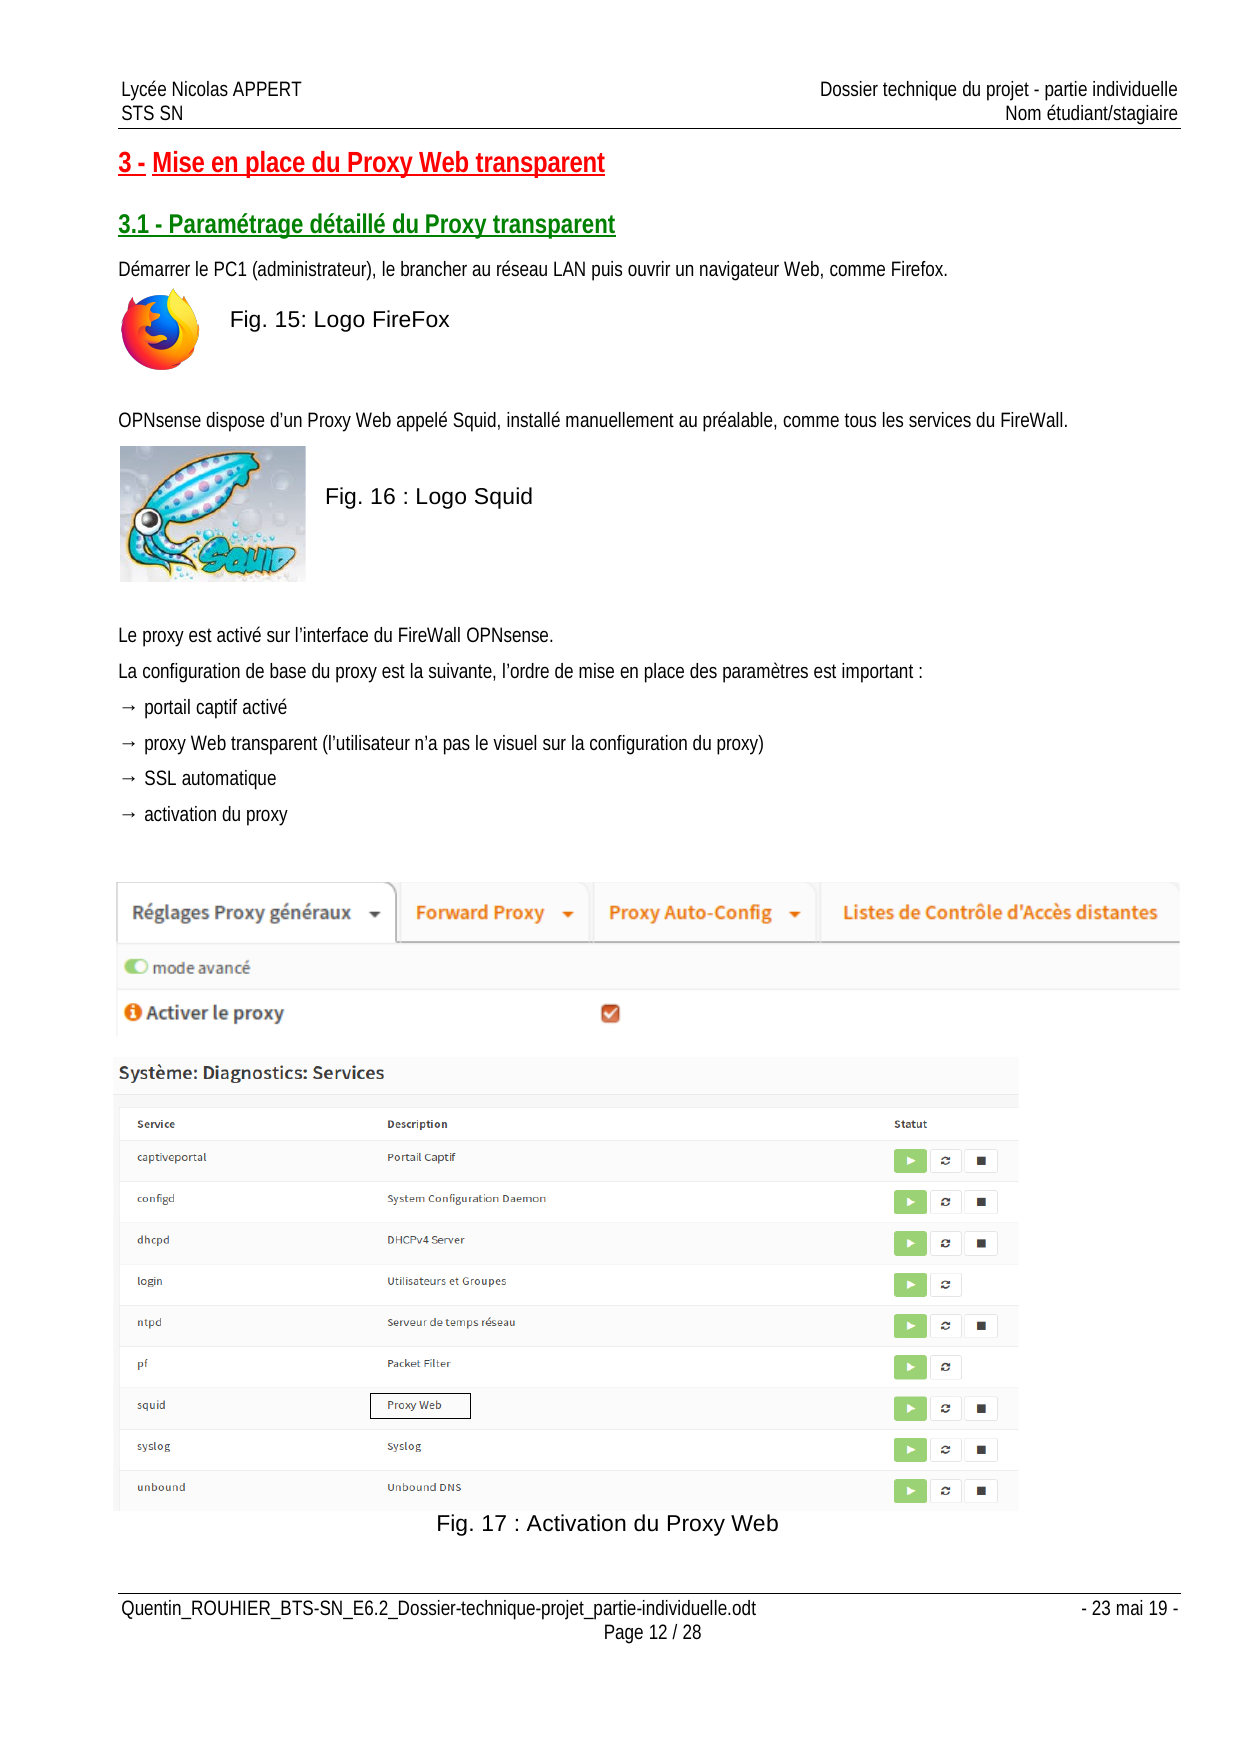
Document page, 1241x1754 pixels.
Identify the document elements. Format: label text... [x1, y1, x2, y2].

picture [118, 288, 202, 373]
picture [116, 882, 1180, 1036]
text La configuration de base du proxy est la suivante, l’ordre de mise en place des paramètres est important : [118, 659, 1181, 683]
text → proxy Web transparent (l’utilisateur n’a pas le visuel sur la configuration du proxy) [118, 731, 1181, 754]
text Démarrer le PC1 (administrateur), le brancher au réseau LAN puis ouvrir un navigateur Web, comme Firefox. [118, 257, 1181, 281]
text → portail captif activé [118, 695, 1181, 719]
subtitle 3 - Mise en place du Proxy Web transparent [118, 145, 1181, 178]
text → SSL automatique [118, 766, 1181, 790]
text → activation du proxy [118, 802, 1181, 826]
picture [120, 446, 306, 582]
subtitle 3.1 - Paramétrage détaillé du Proxy transparent [118, 208, 1181, 239]
text Le proxy est activé sur l’interface du FireWall OPNsense. [118, 623, 1181, 647]
picture [113, 1057, 1019, 1511]
text OPNsense dispose d’un Proxy Web appelé Squid, installé manuellement au préalable, comme tous les services du FireWall. [118, 408, 1181, 432]
